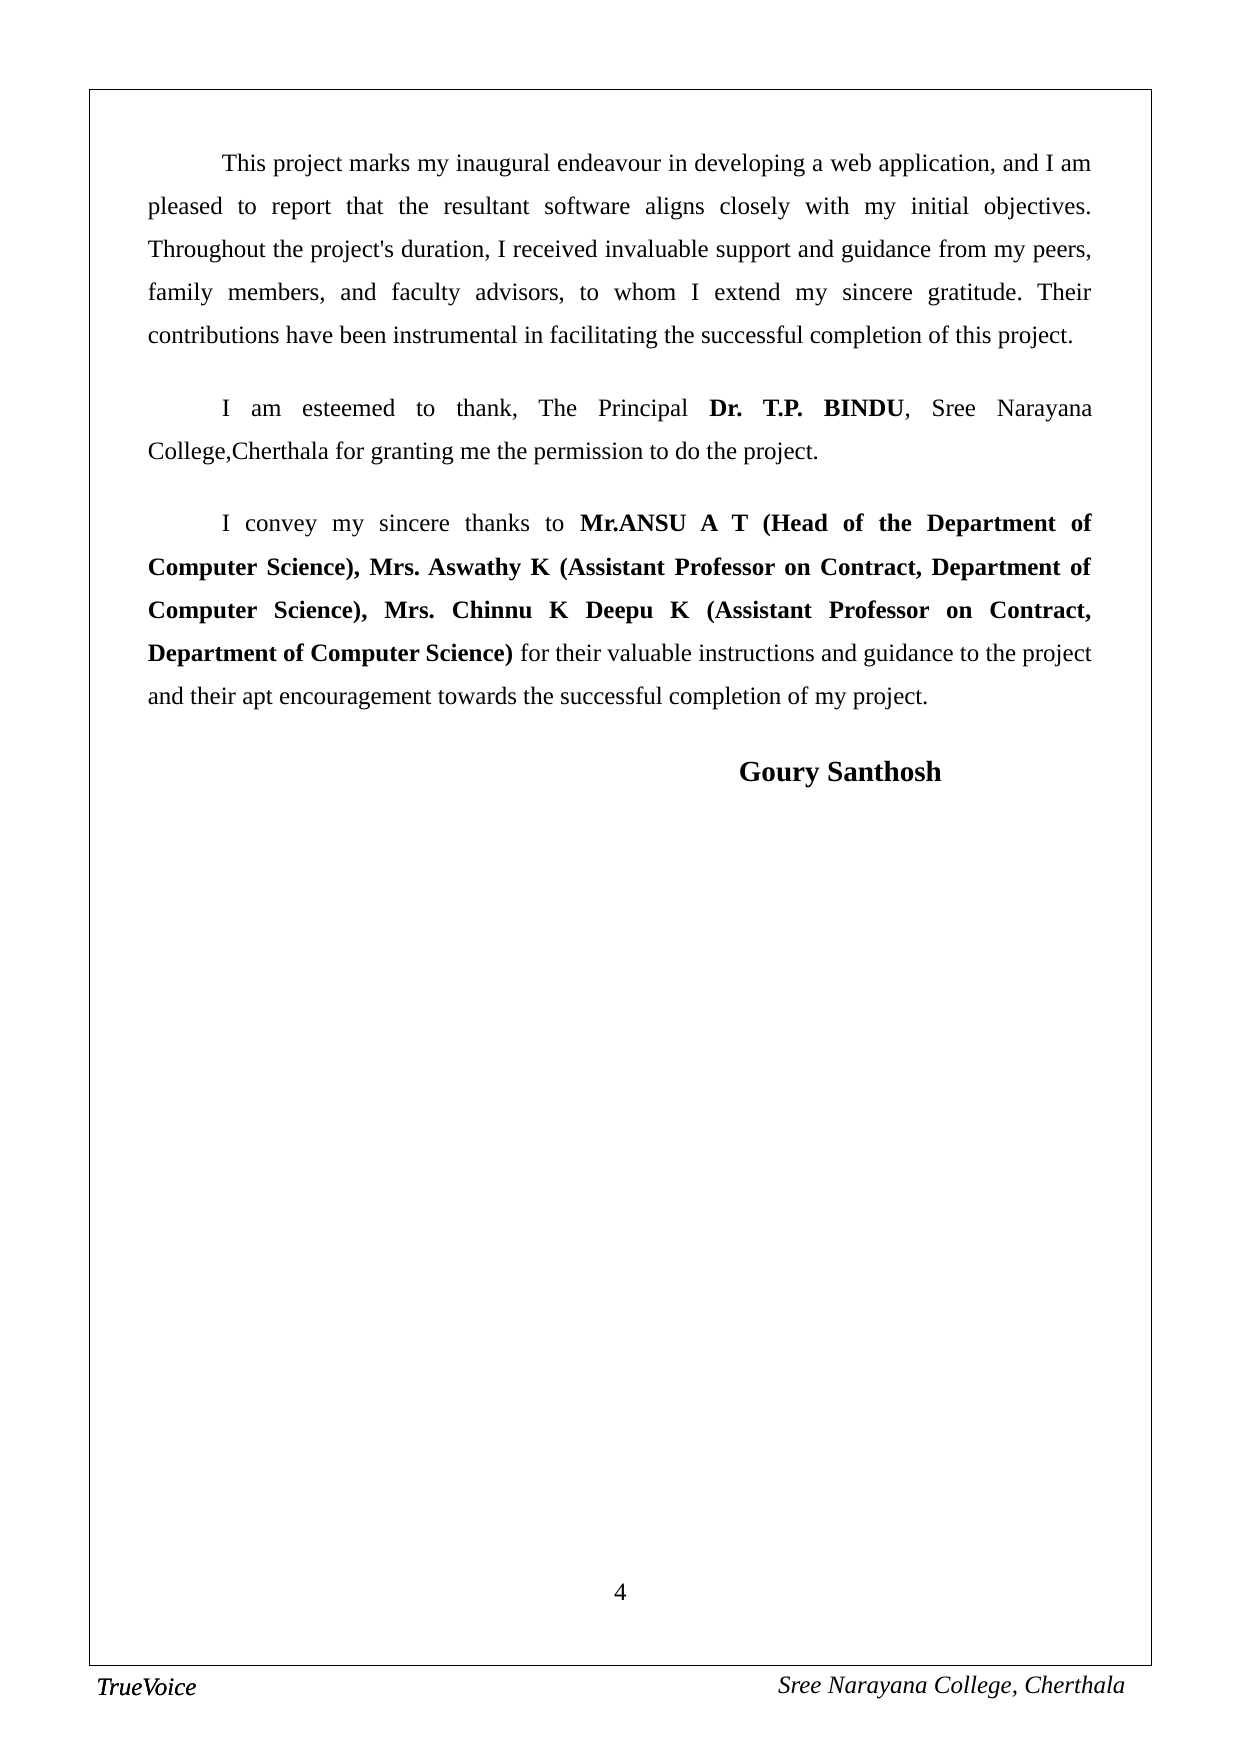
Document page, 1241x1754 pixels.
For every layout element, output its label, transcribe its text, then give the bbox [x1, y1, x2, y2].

text This project marks my inaugural endeavour in developing a web application, and I am pleased to report that the resultant software aligns closely with my initial objectives. Throughout the project's duration, I received invaluable support and guidance from my peers, family members, and faculty advisors, to whom I extend my sincere gratitude. Their contributions have been instrumental in facilitating the successful completion of this project. [148, 148, 1092, 349]
text I am esteemed to thank, The Principal Dr. T.P. BINDU, Sree Narayana College,Cherthala for granting me the permission to do the project. [148, 393, 1092, 465]
text Goury Santhosh [148, 754, 1092, 787]
text I convey my sincere thanks to Mr.ANSU A T (Head of the Department of Computer Science), Mrs. Aswathy K (Assistant Professor on Contract, Department of Computer Science), Mrs. Chinnu K Deepu K (Assistant Professor on Contract, Department of Computer Science) for their valuable instructions and guidance to the project and their apt encouragement towards the successful completion of my project. [148, 508, 1092, 710]
